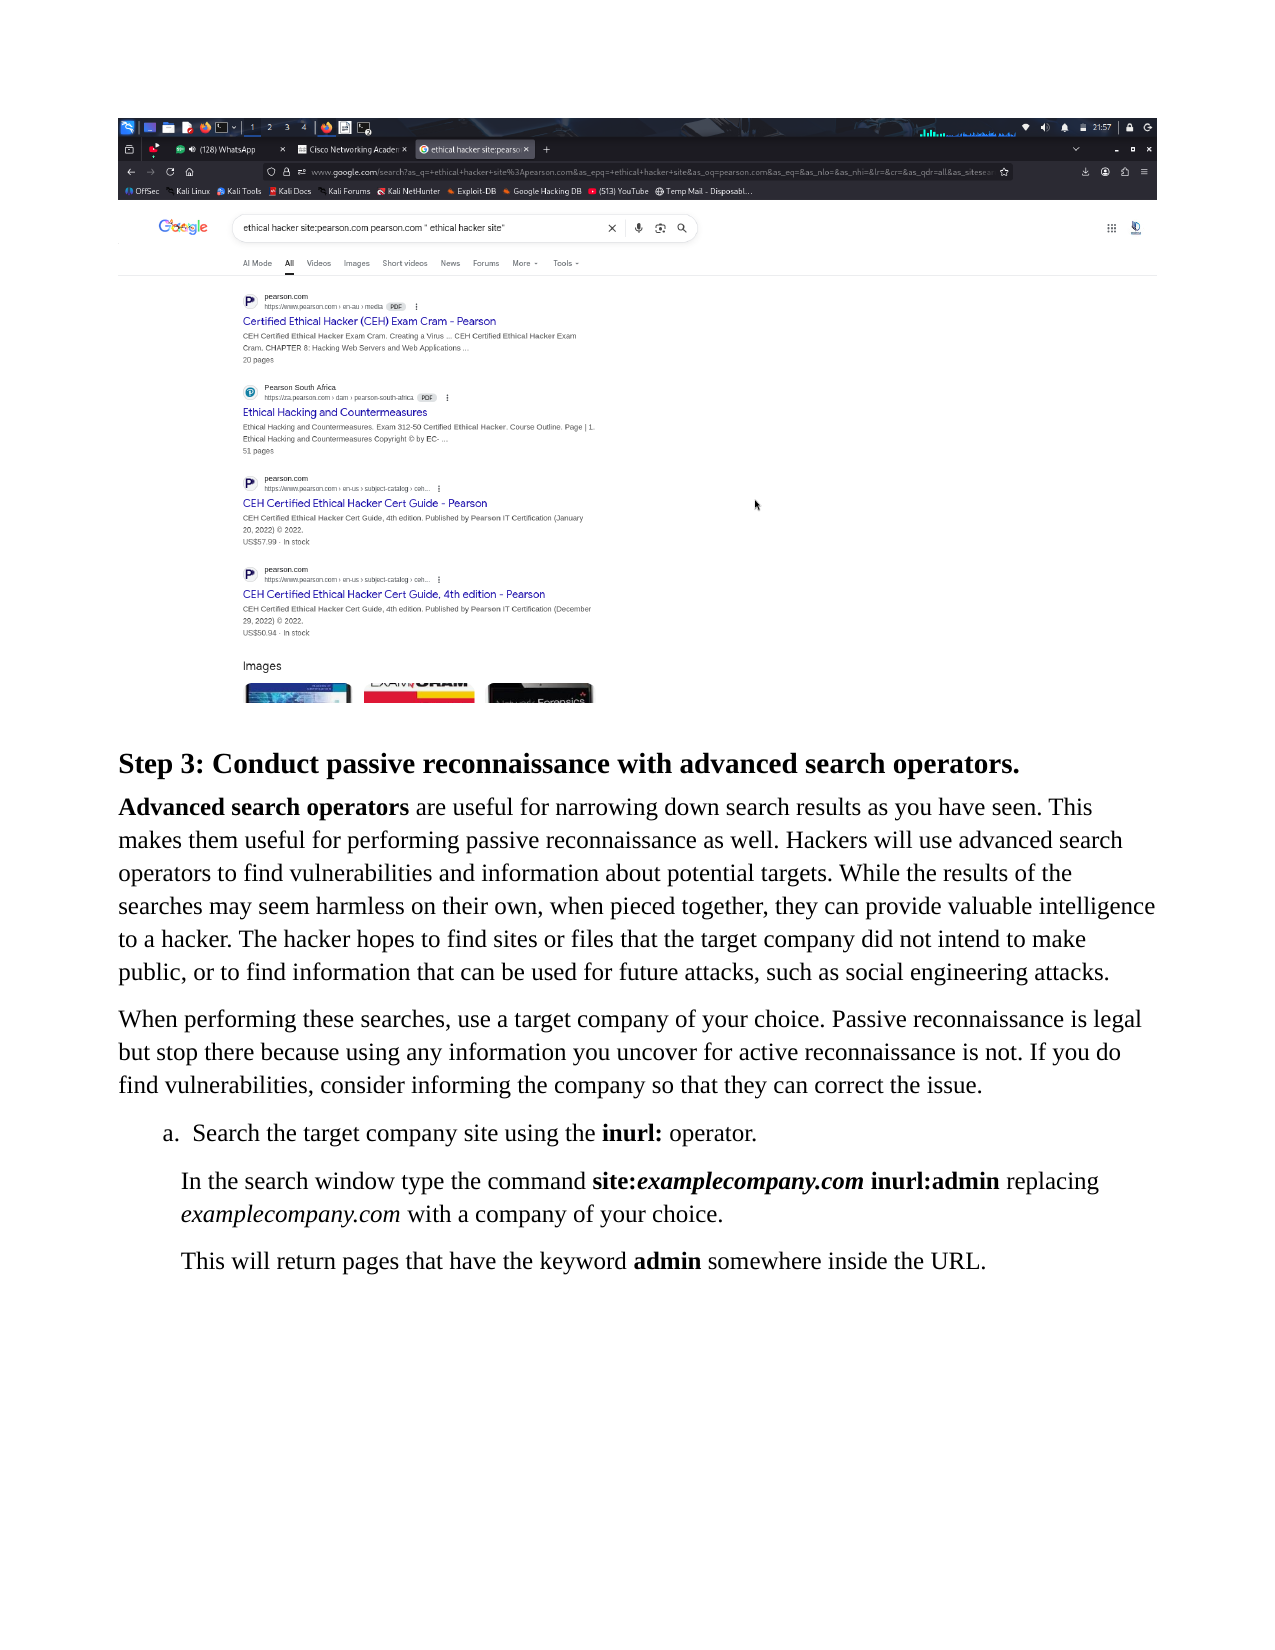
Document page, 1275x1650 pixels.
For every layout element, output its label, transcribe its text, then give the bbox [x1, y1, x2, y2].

subtitle Step 3: Conduct passive reconnaissance with advanced search operators. [118, 746, 1157, 779]
text When performing these searches, use a target company of your choice. Passive reconnaissance is legal but stop there because using any information you uncover for active reconnaissance is not. If you do find vulnerabilities, consider informing the company so that they can correct the issue. [118, 1004, 1157, 1099]
picture [118, 118, 1157, 703]
text In the search window type the command site:examplecompany.com inurl:admin replacing examplecompany.com with a company of your choice. [181, 1166, 1157, 1227]
list Search the target company site using the inurl: operator. [162, 1118, 1157, 1147]
text Advanced search operators are useful for narrowing down search results as you have seen. This makes them useful for performing passive reconnaissance as well. Hackers will use advanced search operators to find vulnerabilities and information about potential targets. While the results of the searches may seem harmless on their own, when pieced together, they can provide valuable intelligence to a hacker. The hacker hopes to find sites or files that the target company did not intend to make public, or to find information that can be used for future attacks, such as social engineering attacks. [118, 792, 1157, 986]
text This will return pages that have the keyword admin somewhere inside the URL. [181, 1246, 1157, 1275]
